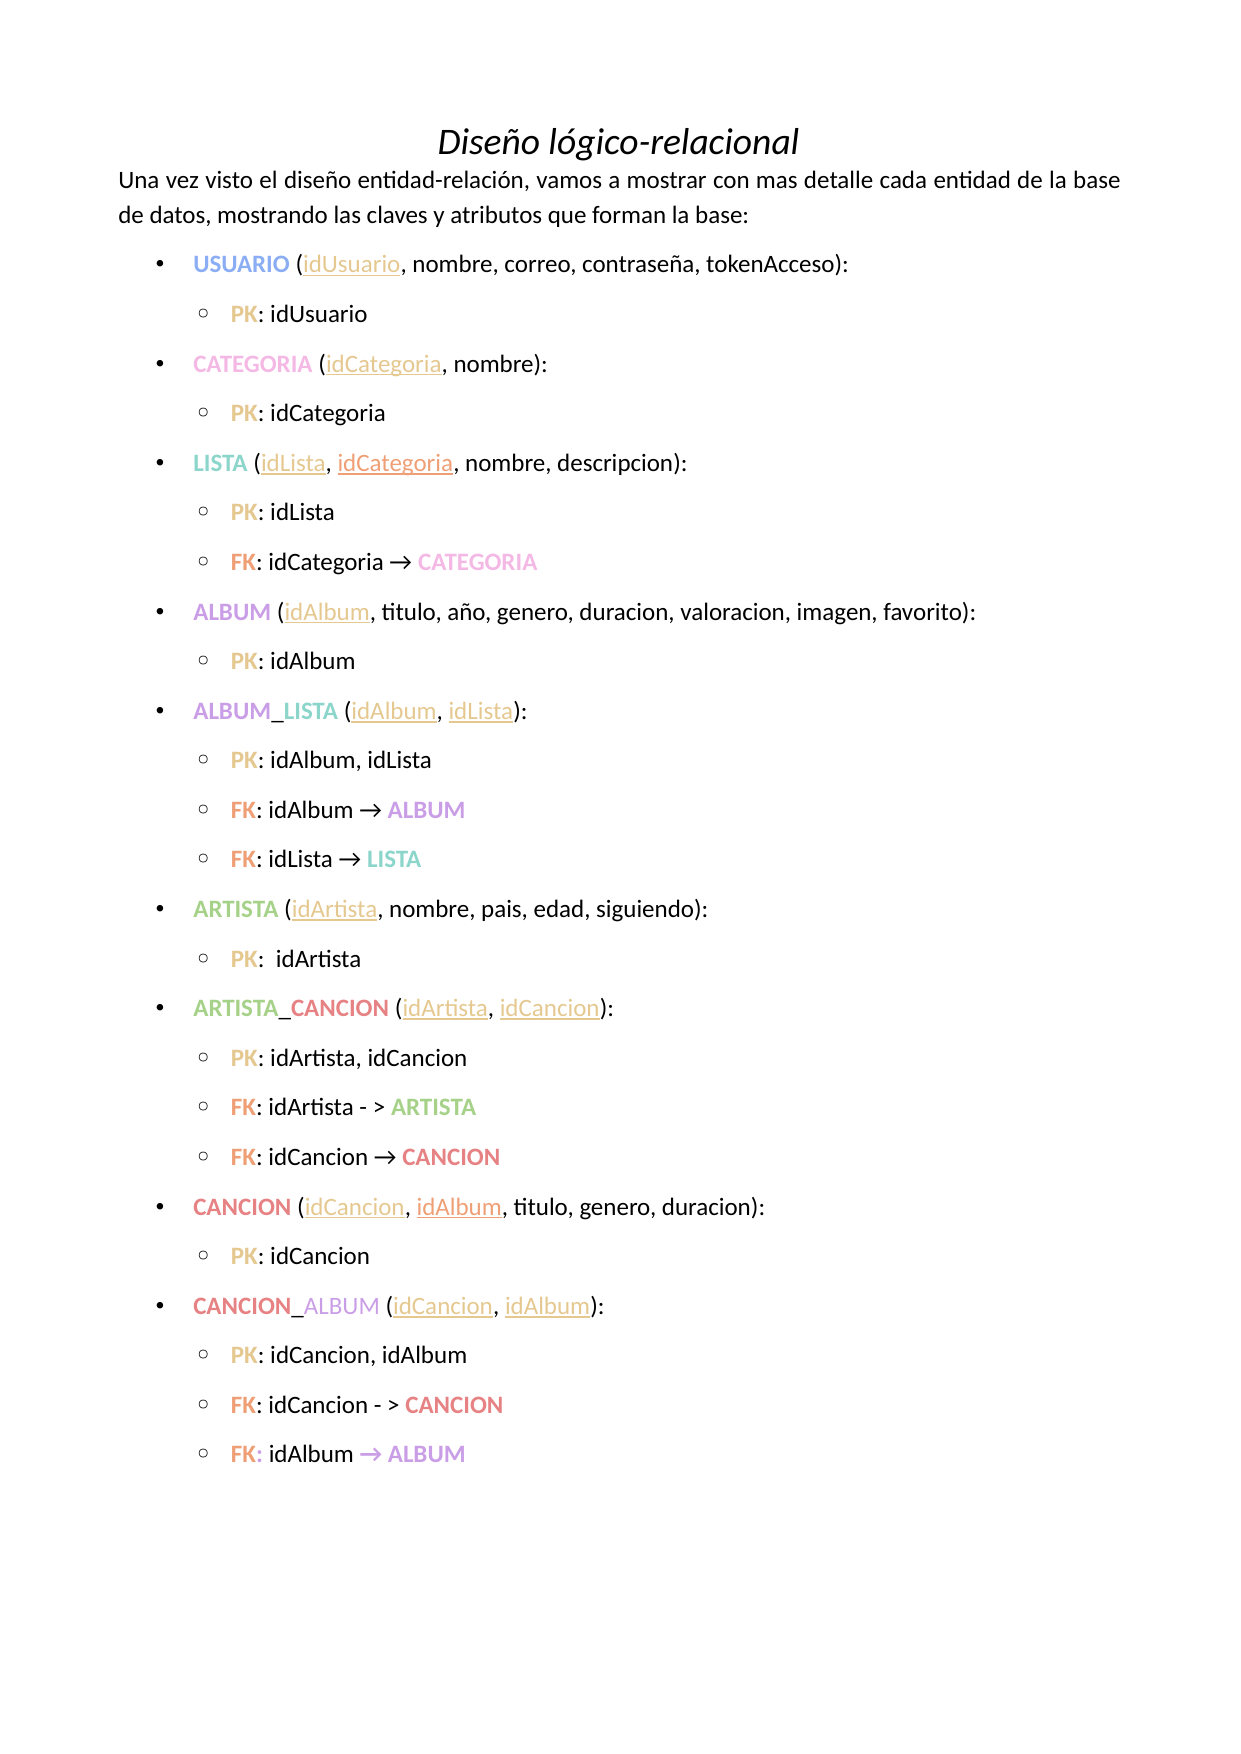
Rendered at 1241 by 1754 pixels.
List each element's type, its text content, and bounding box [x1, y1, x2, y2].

list PK: idArtista [193, 943, 1122, 973]
list ARTISTA_CANCION (idArtista, idCancion): [156, 992, 1122, 1023]
list FK: idLista → LISTA [193, 843, 1122, 874]
list PK: idArtista, idCancion [193, 1042, 1122, 1072]
list FK: idCancion - > CANCION [193, 1389, 1122, 1419]
list PK: idCancion [193, 1240, 1122, 1271]
list PK: idLista [193, 496, 1122, 527]
list FK: idArtista - > ARTISTA [193, 1091, 1122, 1122]
list USUARIO (idUsuario, nombre, correo, contraseña, tokenAcceso): [156, 248, 1122, 279]
list ARTISTA (idArtista, nombre, pais, edad, siguiendo): [156, 893, 1122, 924]
list PK: idCategoria [193, 397, 1122, 428]
list CANCION (idCancion, idAlbum, titulo, genero, duracion): [156, 1191, 1122, 1221]
list FK: idAlbum → ALBUM [193, 1438, 1122, 1469]
list ALBUM_LISTA (idAlbum, idLista): [156, 695, 1122, 725]
list FK: idAlbum → ALBUM [193, 794, 1122, 824]
list FK: idCategoria → CATEGORIA [193, 546, 1122, 577]
list ALBUM (idAlbum, titulo, año, genero, duracion, valoracion, imagen, favorito): [156, 596, 1122, 626]
list CANCION_ALBUM (idCancion, idAlbum): [156, 1290, 1122, 1320]
list LISTA (idLista, idCategoria, nombre, descripcion): [156, 447, 1122, 477]
text Diseño lógico-relacional [118, 118, 1122, 164]
list PK: idCancion, idAlbum [193, 1339, 1122, 1370]
list CATEGORIA (idCategoria, nombre): [156, 348, 1122, 378]
list PK: idAlbum [193, 645, 1122, 676]
list PK: idAlbum, idLista [193, 744, 1122, 775]
list PK: idUsuario [193, 298, 1122, 329]
list FK: idCancion → CANCION [193, 1141, 1122, 1172]
text Una vez visto el diseño entidad-relación, vamos a mostrar con mas detalle cada entidad de la base de datos, mostrando las claves y atributos que forman la base: [118, 164, 1122, 229]
